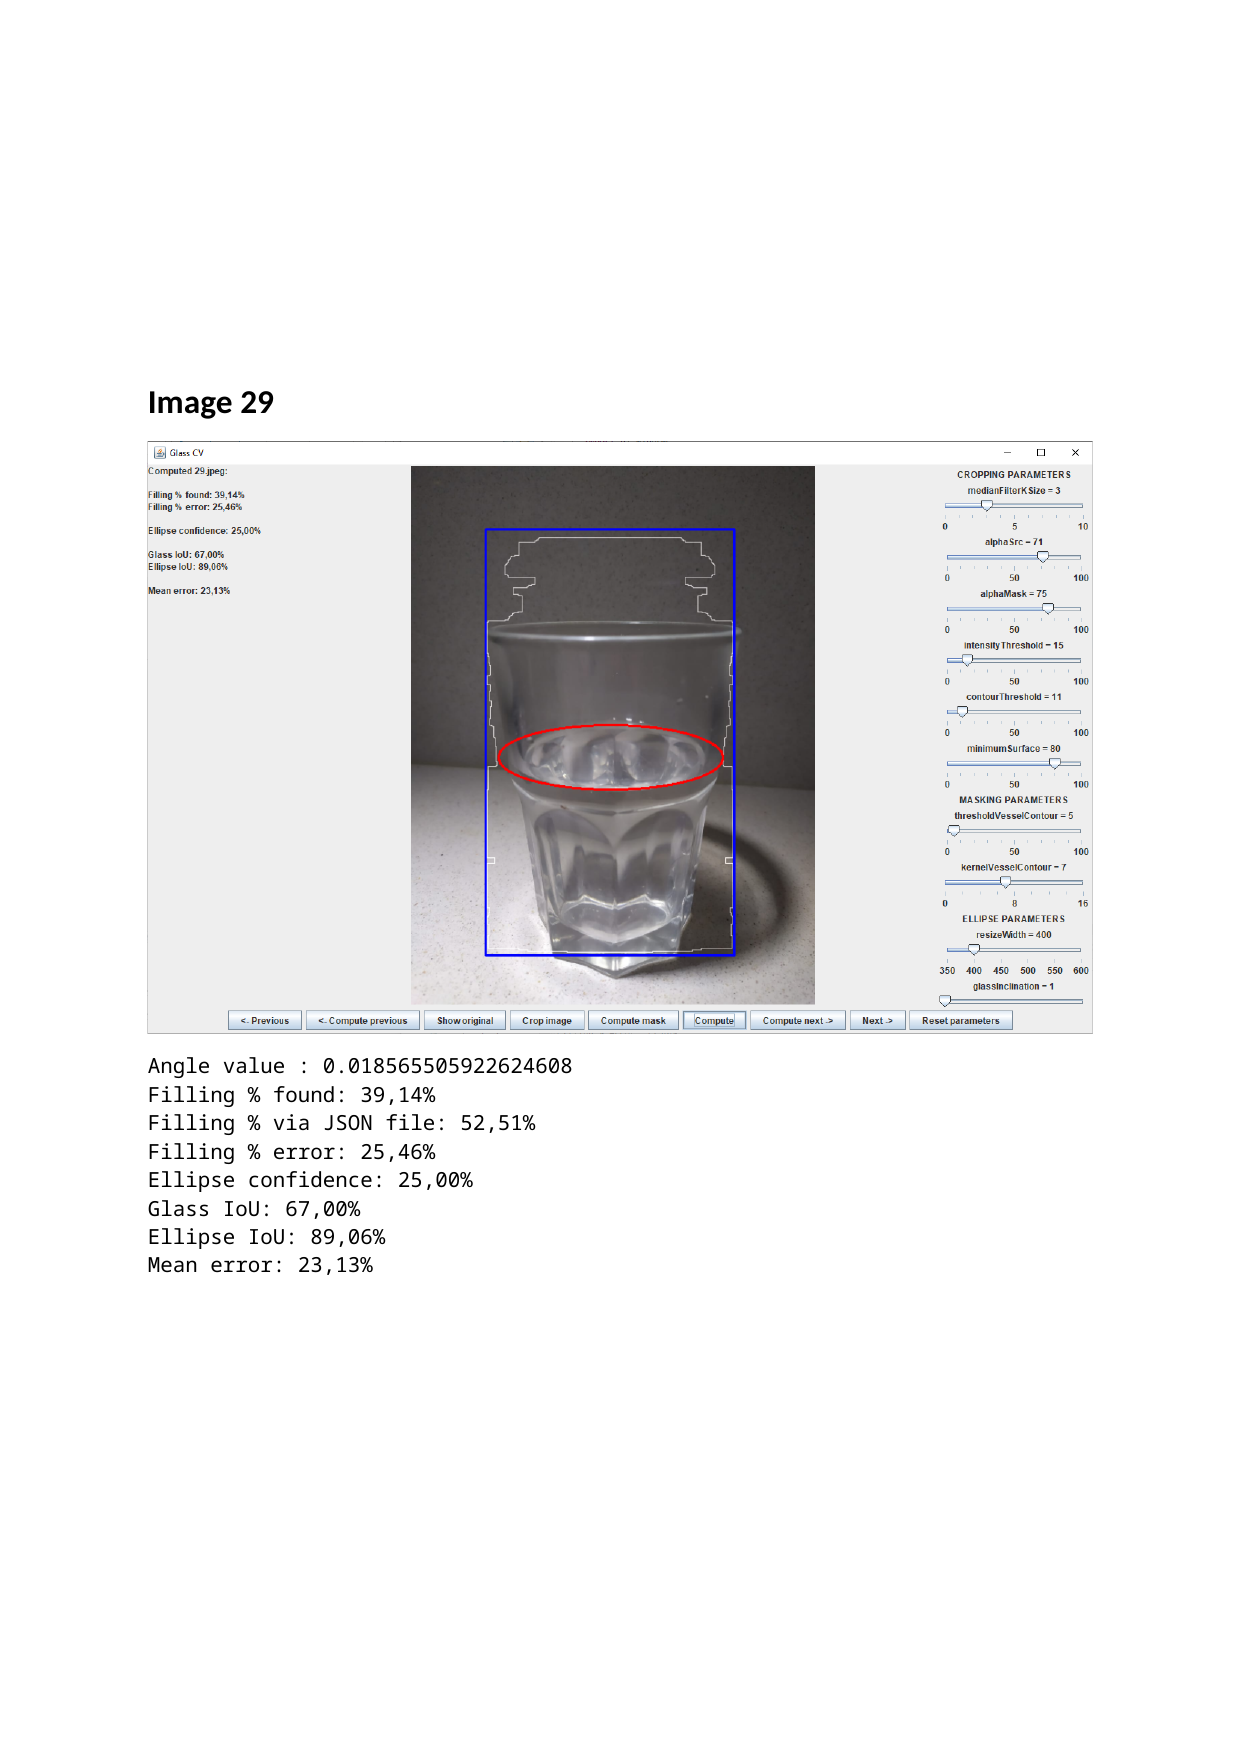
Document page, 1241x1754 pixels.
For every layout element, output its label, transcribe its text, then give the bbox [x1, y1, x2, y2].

text Mean error: 23,13% [148, 1251, 1093, 1279]
text Ellipse IoU: 89,06% [148, 1222, 1093, 1251]
text Angle value : 0.018565505922624608 [148, 1052, 1093, 1080]
text Ellipse confidence: 25,00% [148, 1165, 1093, 1194]
text Glass IoU: 67,00% [148, 1194, 1093, 1222]
text Filling % error: 25,46% [148, 1137, 1093, 1165]
text Image 29 [148, 381, 1093, 422]
text Filling % via JSON file: 52,51% [148, 1108, 1093, 1137]
text Filling % found: 39,14% [148, 1080, 1093, 1108]
